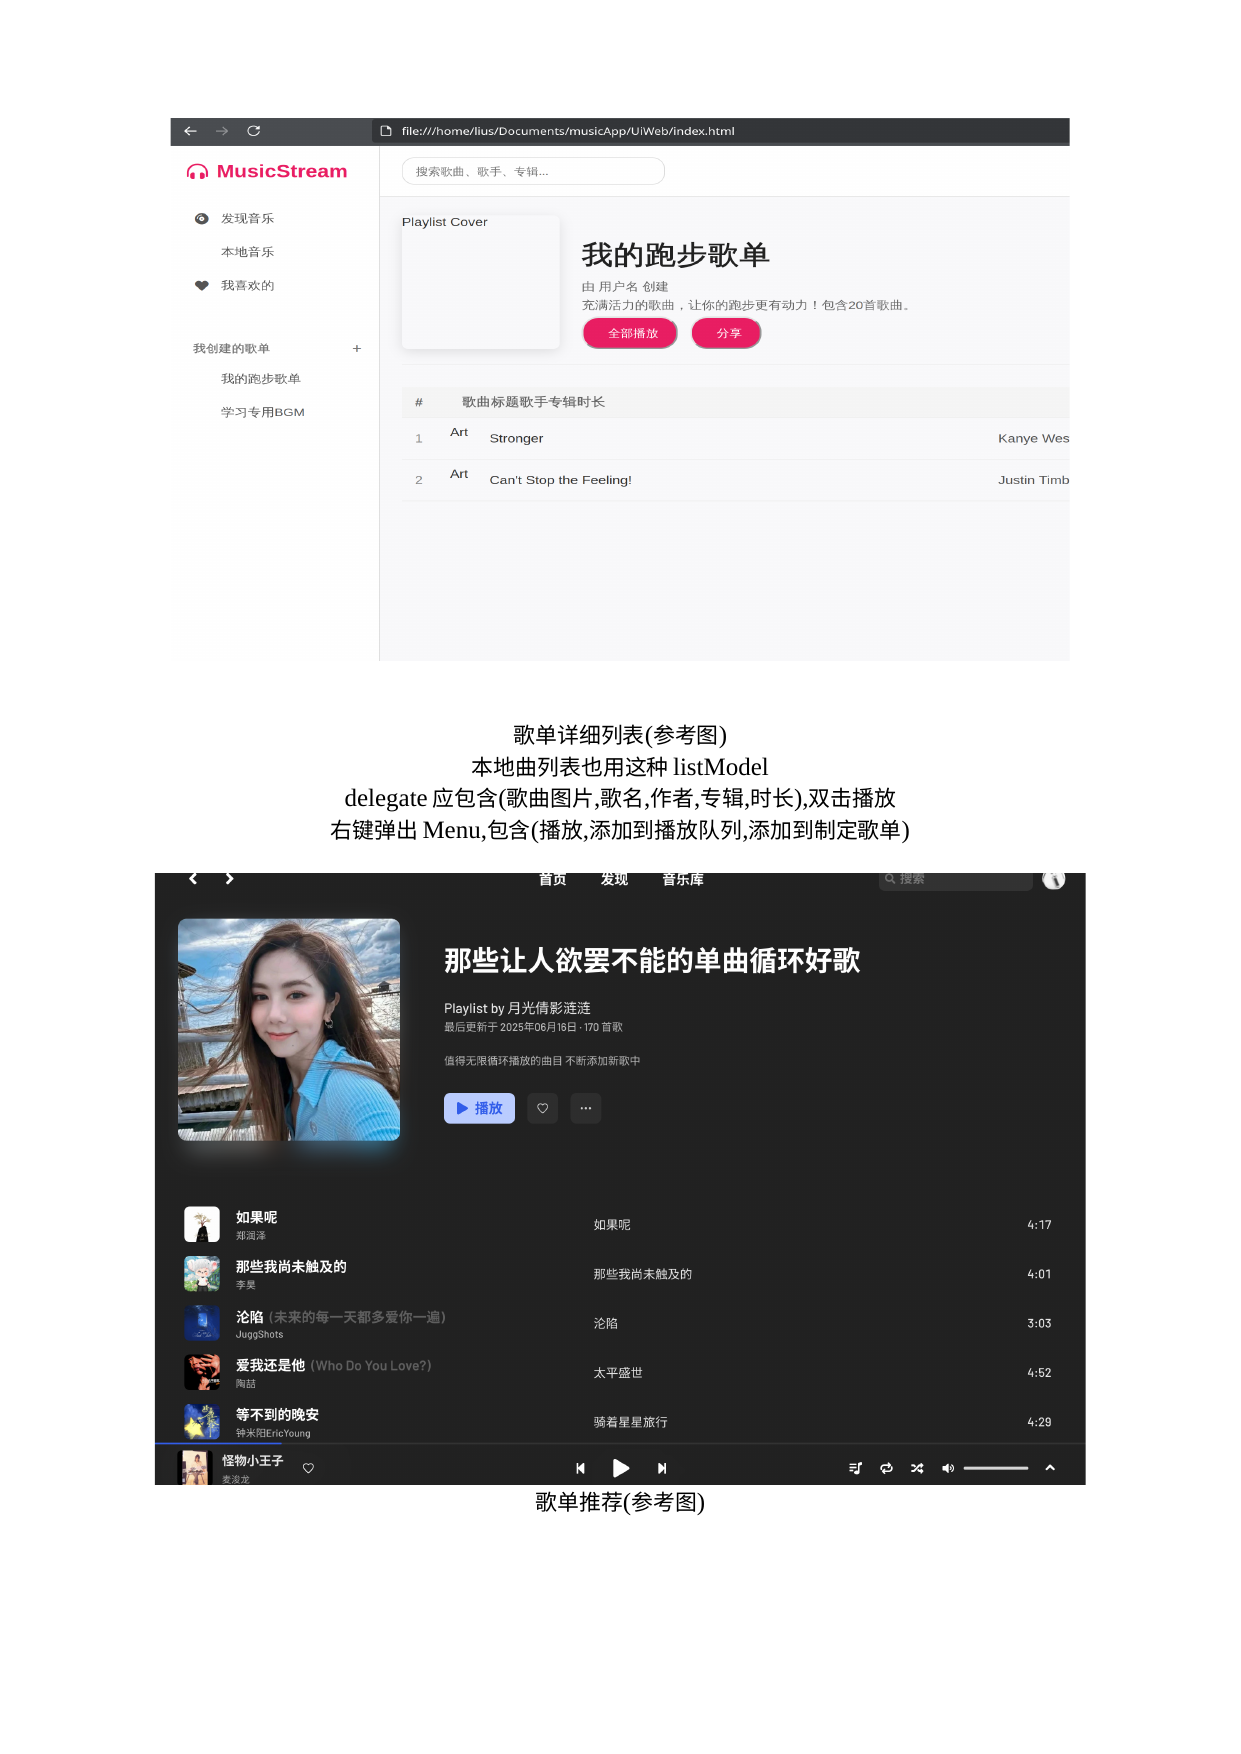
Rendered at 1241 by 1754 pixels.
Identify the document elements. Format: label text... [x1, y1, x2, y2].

text 右键弹出Menu,包含(播放,添加到播放队列,添加到制定歌单) [118, 813, 1122, 844]
text 本地曲列表也用这种listModel [118, 749, 1122, 781]
picture [170, 118, 1070, 661]
text 歌单详细列表(参考图) [118, 718, 1122, 749]
text 歌单推荐(参考图) [118, 1231, 1122, 1517]
picture [154, 873, 1086, 1485]
text delegate应包含(歌曲图片,歌名,作者,专辑,时长),双击播放 [118, 781, 1122, 813]
